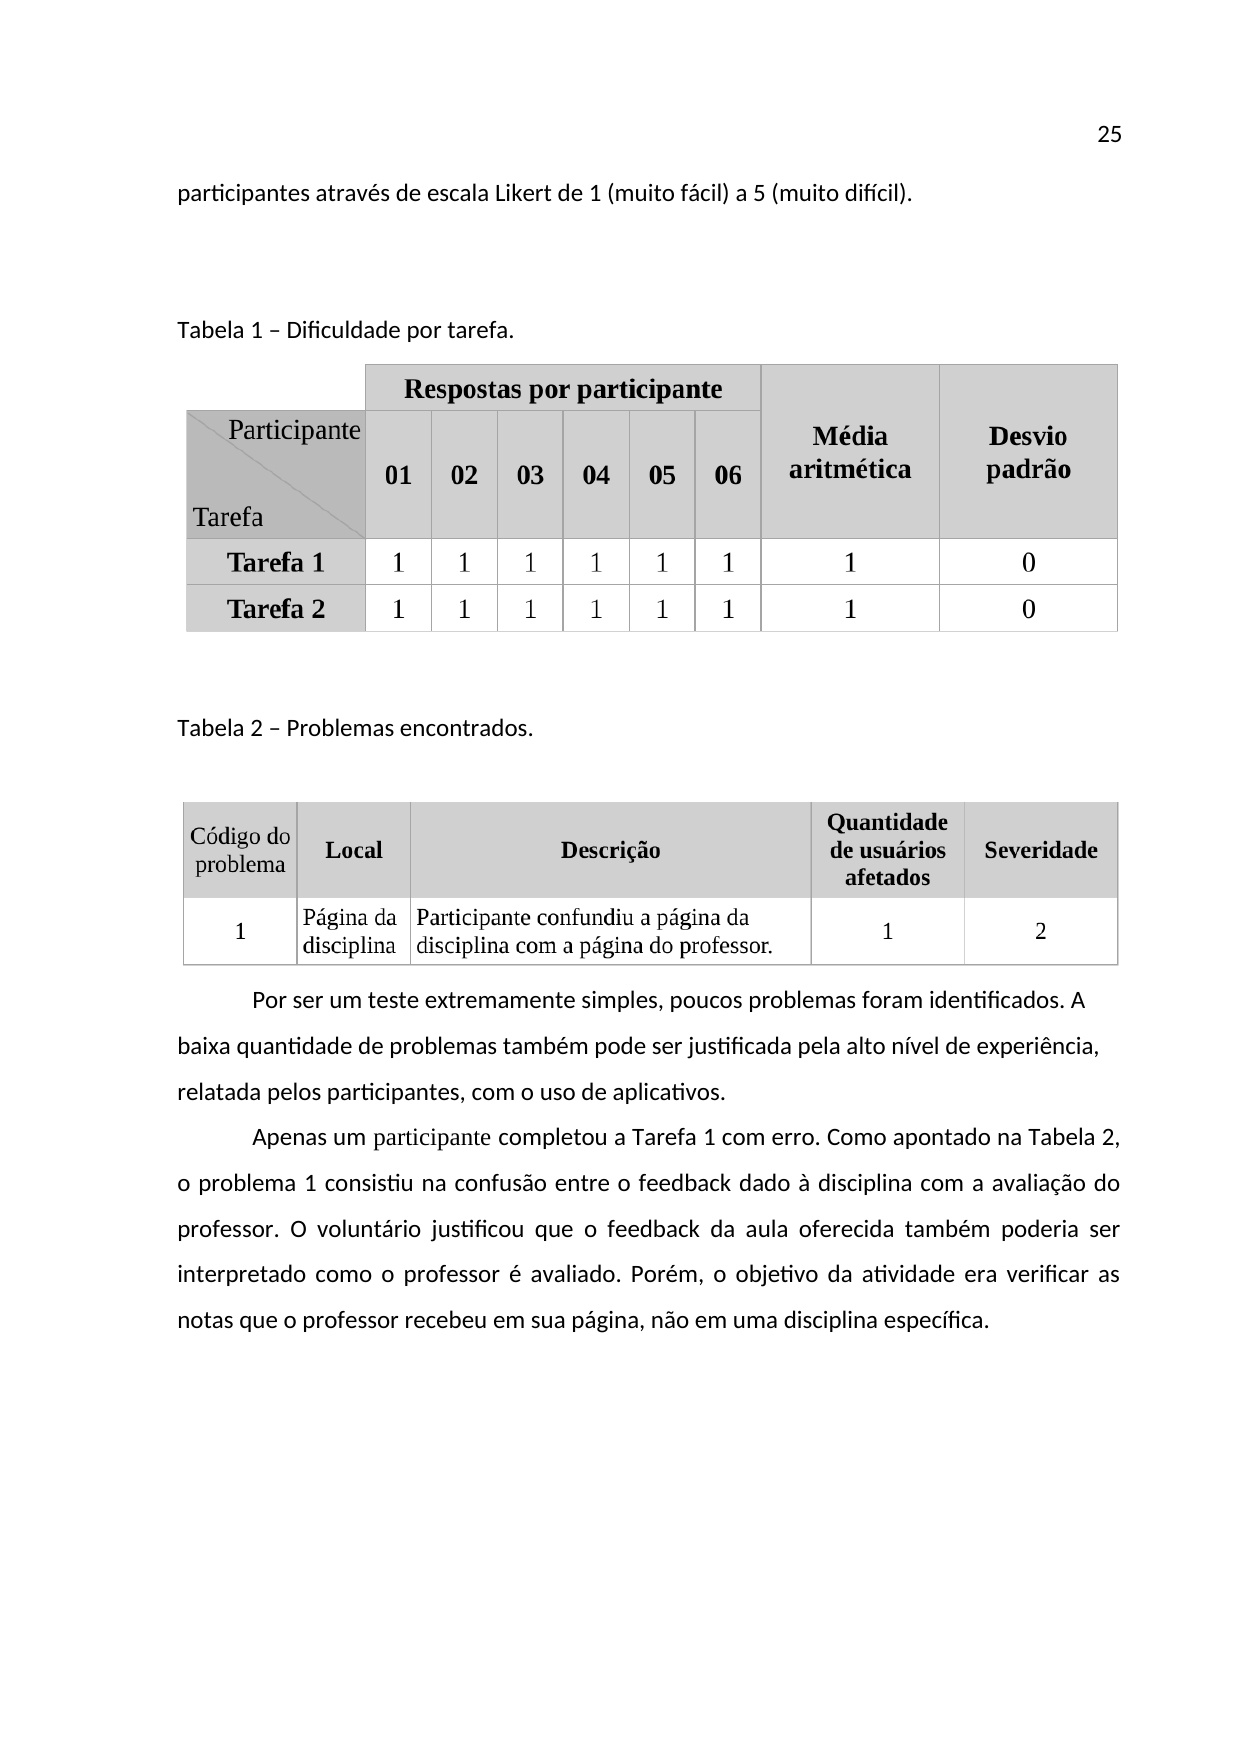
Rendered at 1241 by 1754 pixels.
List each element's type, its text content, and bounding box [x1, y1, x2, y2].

text relatada pelos participantes, com o uso de aplicativos. [177, 1076, 1122, 1106]
text Por ser um teste extremamente simples, poucos problemas foram identificados. A [177, 984, 1122, 1015]
text participantes através de escala Likert de 1 (muito fácil) a 5 (muito difícil). [177, 177, 1122, 208]
picture [177, 798, 1122, 969]
text Tabela 2 – Problemas encontrados. [177, 724, 1122, 740]
text baixa quantidade de problemas também pode ser justificada pela alto nível de experiência, [177, 1030, 1122, 1060]
text Apenas um participante completou a Tarefa 1 com erro. Como apontado na Tabela 2, o problema 1 consistiu na confusão entre o feedback dado à disciplina com a avaliação do professor. O voluntário justificou que o feedback da aula oferecida também poderia ser interpretado como o professor é avaliado. Porém, o objetivo da atividade era verificar as notas que o professor recebeu em sua página, não em uma disciplina específica. [177, 1121, 1122, 1335]
text Tabela 1 – Dificuldade por tarefa. [177, 314, 1122, 345]
picture [177, 360, 1122, 642]
